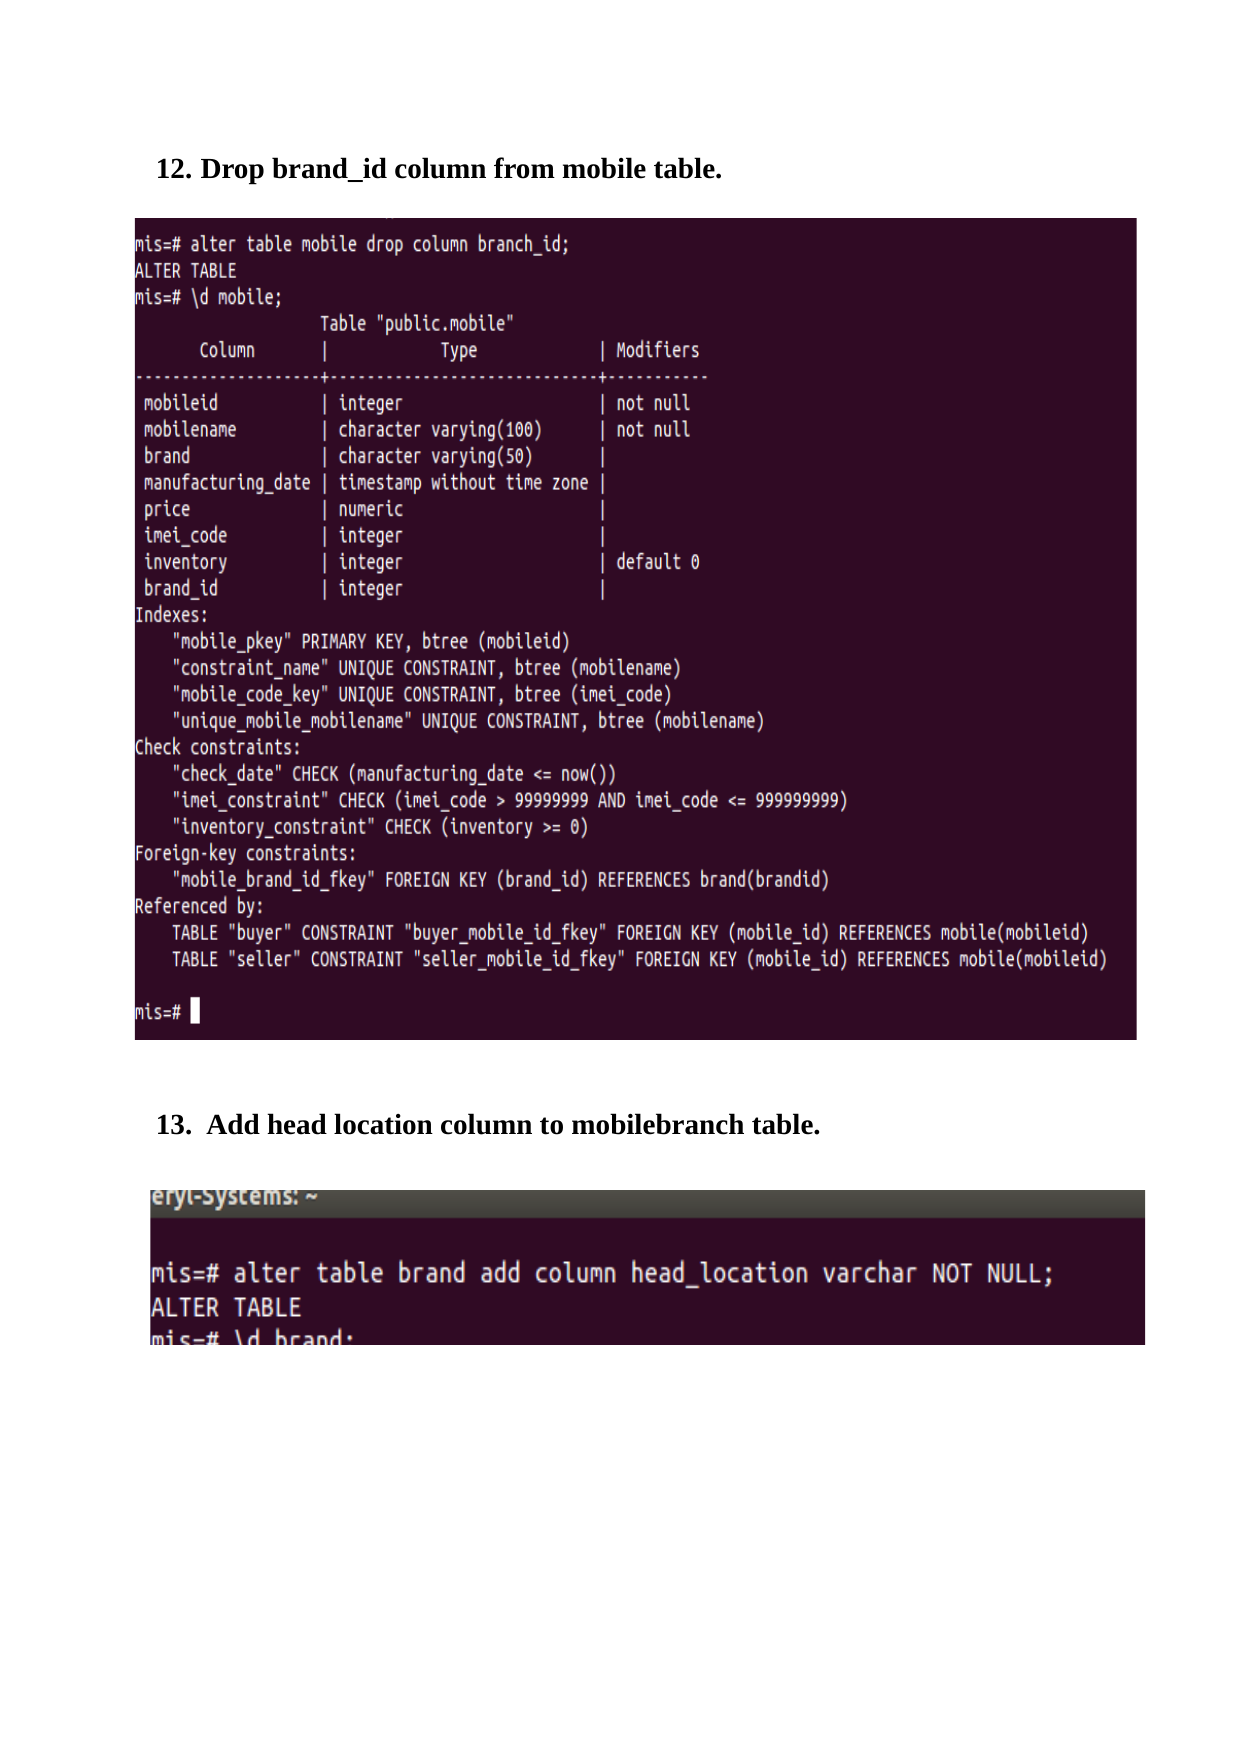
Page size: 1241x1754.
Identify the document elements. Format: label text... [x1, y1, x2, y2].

list Drop brand_id column from mobile table. [156, 152, 1122, 185]
list Add head location column to mobilebranch table. [156, 1107, 1122, 1140]
picture [150, 1190, 300, 1195]
picture [134, 218, 707, 1040]
